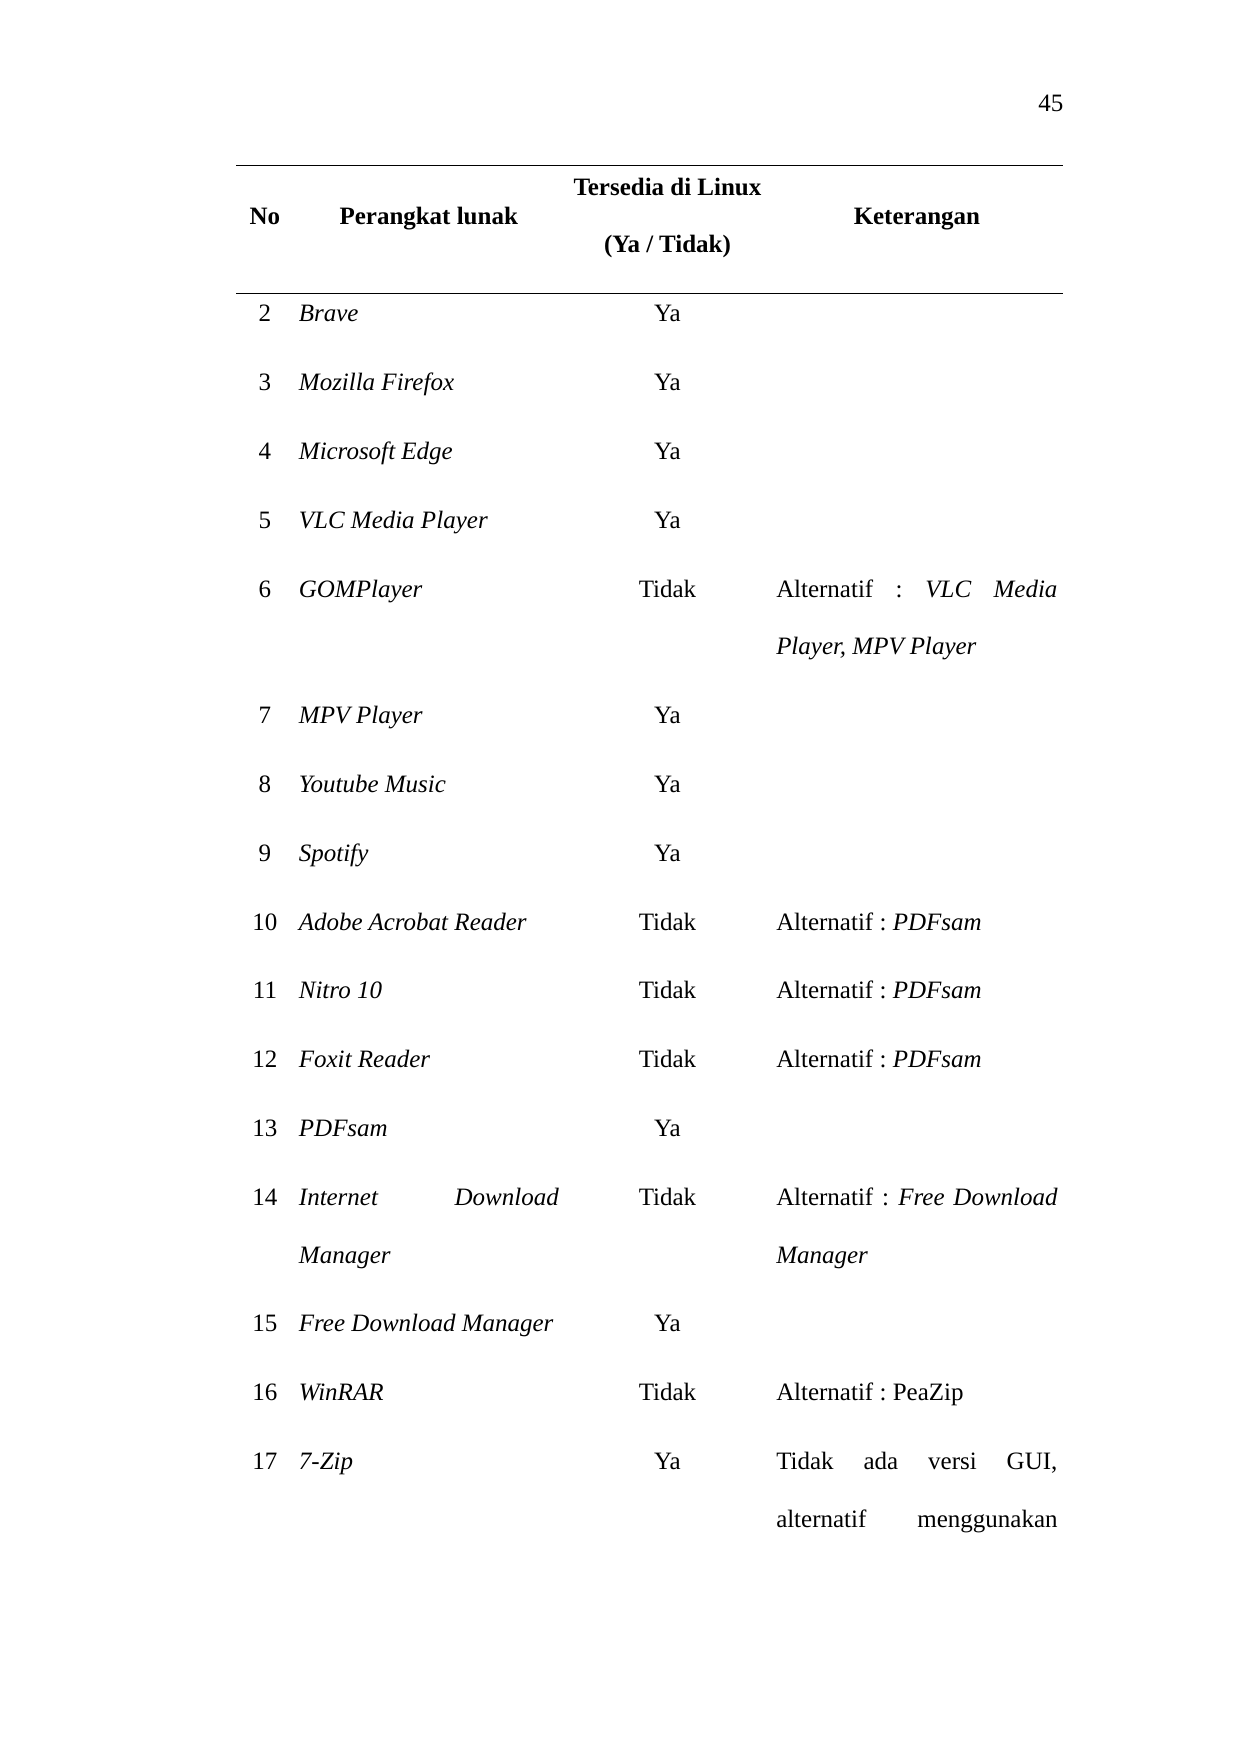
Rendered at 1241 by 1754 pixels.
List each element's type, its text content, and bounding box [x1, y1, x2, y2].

table_cell Ya [564, 832, 770, 901]
table_cell Internet Download Manager [293, 1176, 564, 1303]
table_cell Alternatif : PeaZip [770, 1372, 1063, 1441]
table_cell Ya [564, 362, 770, 430]
table_cell Youtube Music [293, 763, 564, 832]
table_cell Alternatif : PDFsam [770, 970, 1063, 1039]
table_cell Ya [564, 1441, 770, 1538]
table_cell 12 [236, 1039, 293, 1108]
table_cell 13 [236, 1108, 293, 1176]
table_cell [770, 362, 1063, 430]
table_cell [770, 430, 1063, 499]
table_cell Tidak [564, 1176, 770, 1303]
table_header Perangkat lunak [293, 166, 564, 293]
table_cell Brave [293, 294, 564, 362]
table_cell 8 [236, 763, 293, 832]
table_cell PDFsam [293, 1108, 564, 1176]
table_cell Alternatif : VLC Media Player, MPV Player [770, 568, 1063, 694]
table_cell 3 [236, 362, 293, 430]
table_cell 11 [236, 970, 293, 1039]
table_cell [770, 763, 1063, 832]
table_cell Adobe Acrobat Reader [293, 901, 564, 970]
table_cell Alternatif : Free Download Manager [770, 1176, 1063, 1303]
table_cell Free Download Manager [293, 1303, 564, 1372]
table_cell WinRAR [293, 1372, 564, 1441]
table_cell 10 [236, 901, 293, 970]
table_cell Ya [564, 1108, 770, 1176]
table_cell Tidak [564, 568, 770, 694]
table_header Keterangan [770, 166, 1063, 293]
table_cell Alternatif : PDFsam [770, 1039, 1063, 1108]
table_cell [770, 832, 1063, 901]
table_cell Tidak [564, 901, 770, 970]
table_cell Microsoft Edge [293, 430, 564, 499]
table_cell [770, 1108, 1063, 1176]
table_cell 16 [236, 1372, 293, 1441]
table_cell [770, 294, 1063, 362]
table_cell [770, 1303, 1063, 1372]
table_cell Foxit Reader [293, 1039, 564, 1108]
table_cell Spotify [293, 832, 564, 901]
table_cell Ya [564, 499, 770, 568]
table_cell Nitro 10 [293, 970, 564, 1039]
table_cell [770, 499, 1063, 568]
table_cell 9 [236, 832, 293, 901]
table_cell 7 [236, 695, 293, 763]
table_cell GOMPlayer [293, 568, 564, 694]
table_cell Ya [564, 763, 770, 832]
table_header No [236, 166, 293, 293]
table_cell 2 [236, 294, 293, 362]
table_cell Ya [564, 695, 770, 763]
table_cell Tidak ada versi GUI, alternatif menggunakan [770, 1441, 1063, 1538]
table_cell Ya [564, 1303, 770, 1372]
table_cell Ya [564, 430, 770, 499]
table_cell Ya [564, 294, 770, 362]
table_cell 6 [236, 568, 293, 694]
table_cell Tidak [564, 1372, 770, 1441]
table_cell [770, 695, 1063, 763]
table_cell Tidak [564, 970, 770, 1039]
table_cell 15 [236, 1303, 293, 1372]
table_cell Alternatif : PDFsam [770, 901, 1063, 970]
table_header Tersedia di Linux (Ya / Tidak) [564, 166, 770, 293]
table_cell MPV Player [293, 695, 564, 763]
table_cell 7-Zip [293, 1441, 564, 1538]
table_cell 4 [236, 430, 293, 499]
table_cell 17 [236, 1441, 293, 1538]
table_cell Mozilla Firefox [293, 362, 564, 430]
table_cell 14 [236, 1176, 293, 1303]
table_cell 5 [236, 499, 293, 568]
table_cell Tidak [564, 1039, 770, 1108]
table_cell VLC Media Player [293, 499, 564, 568]
